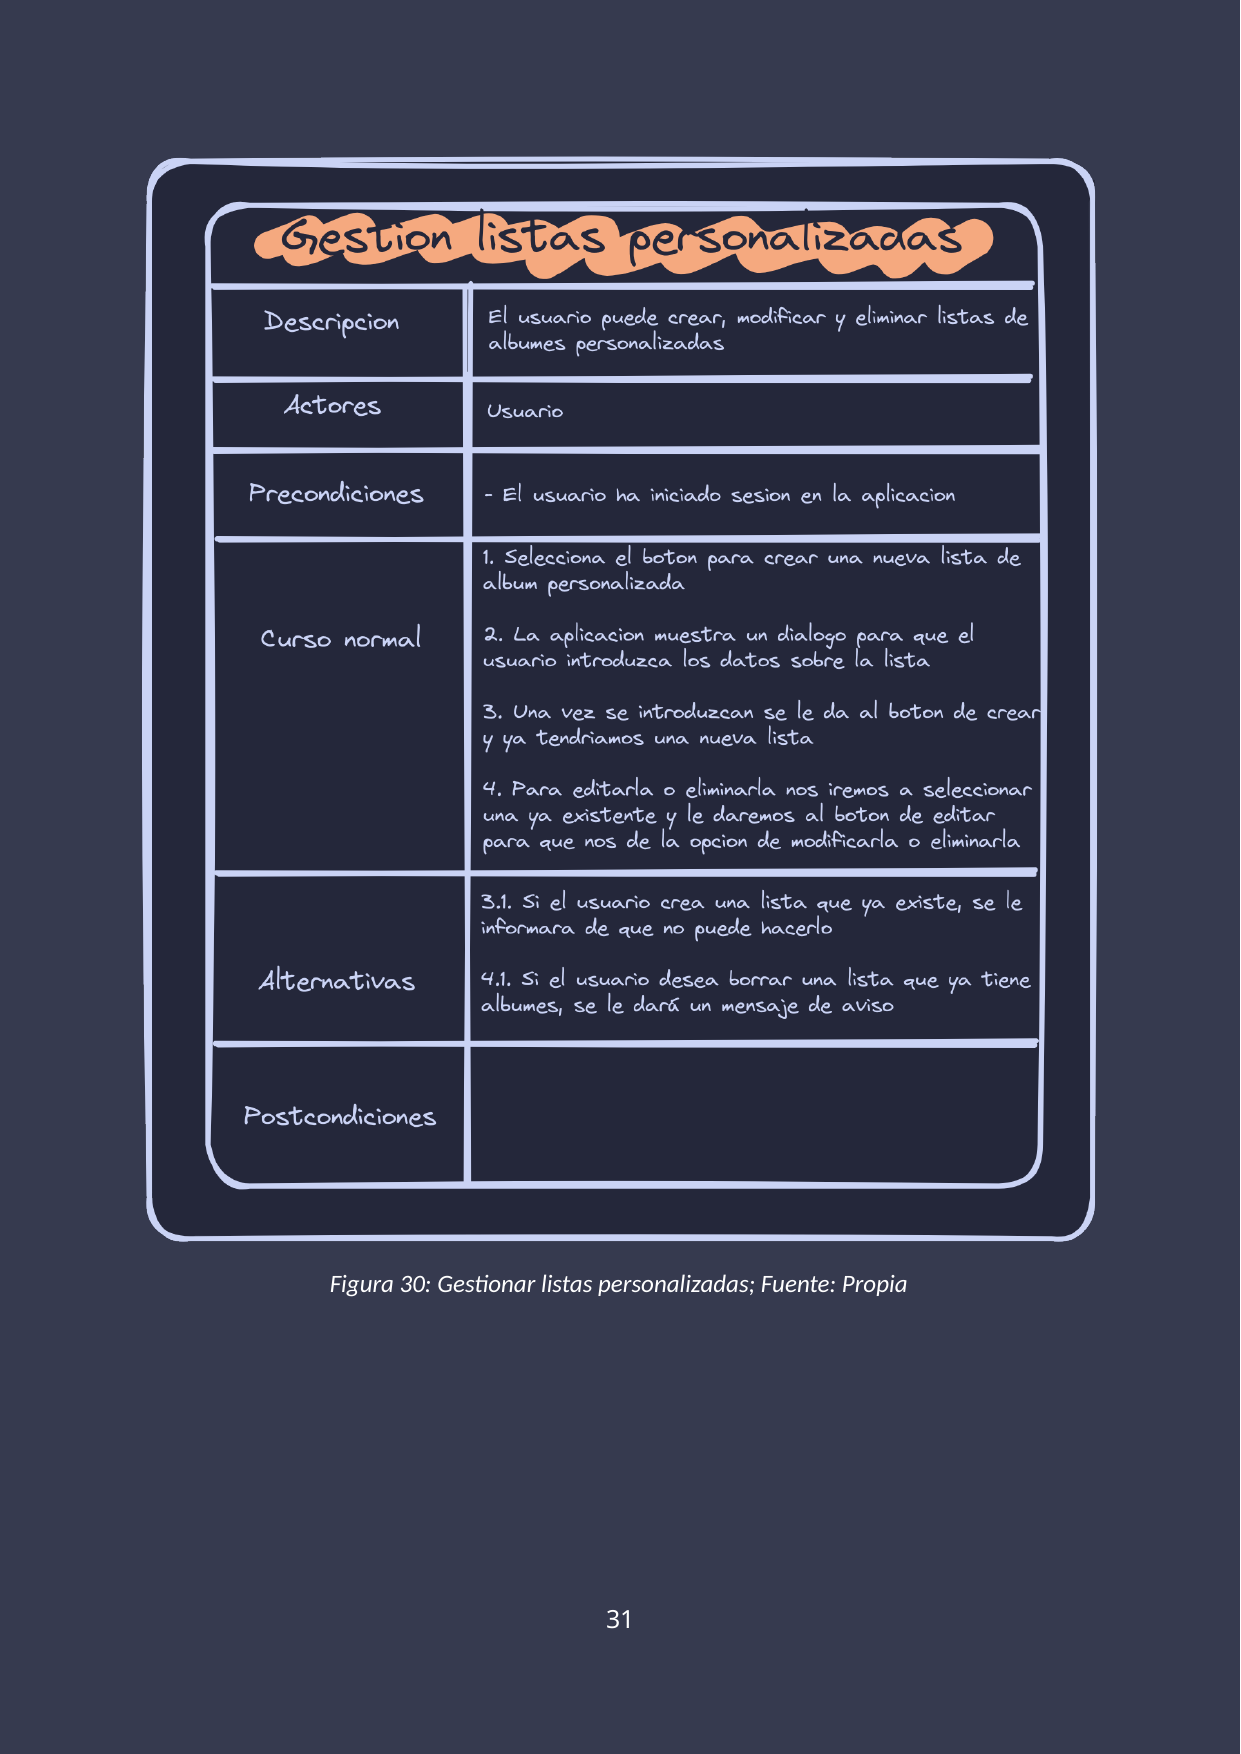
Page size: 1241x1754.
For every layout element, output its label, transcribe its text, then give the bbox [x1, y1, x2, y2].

text Figura 30: Gestionar listas personalizadas; Fuente: Propia [118, 1269, 1122, 1299]
picture [118, 130, 1123, 1269]
